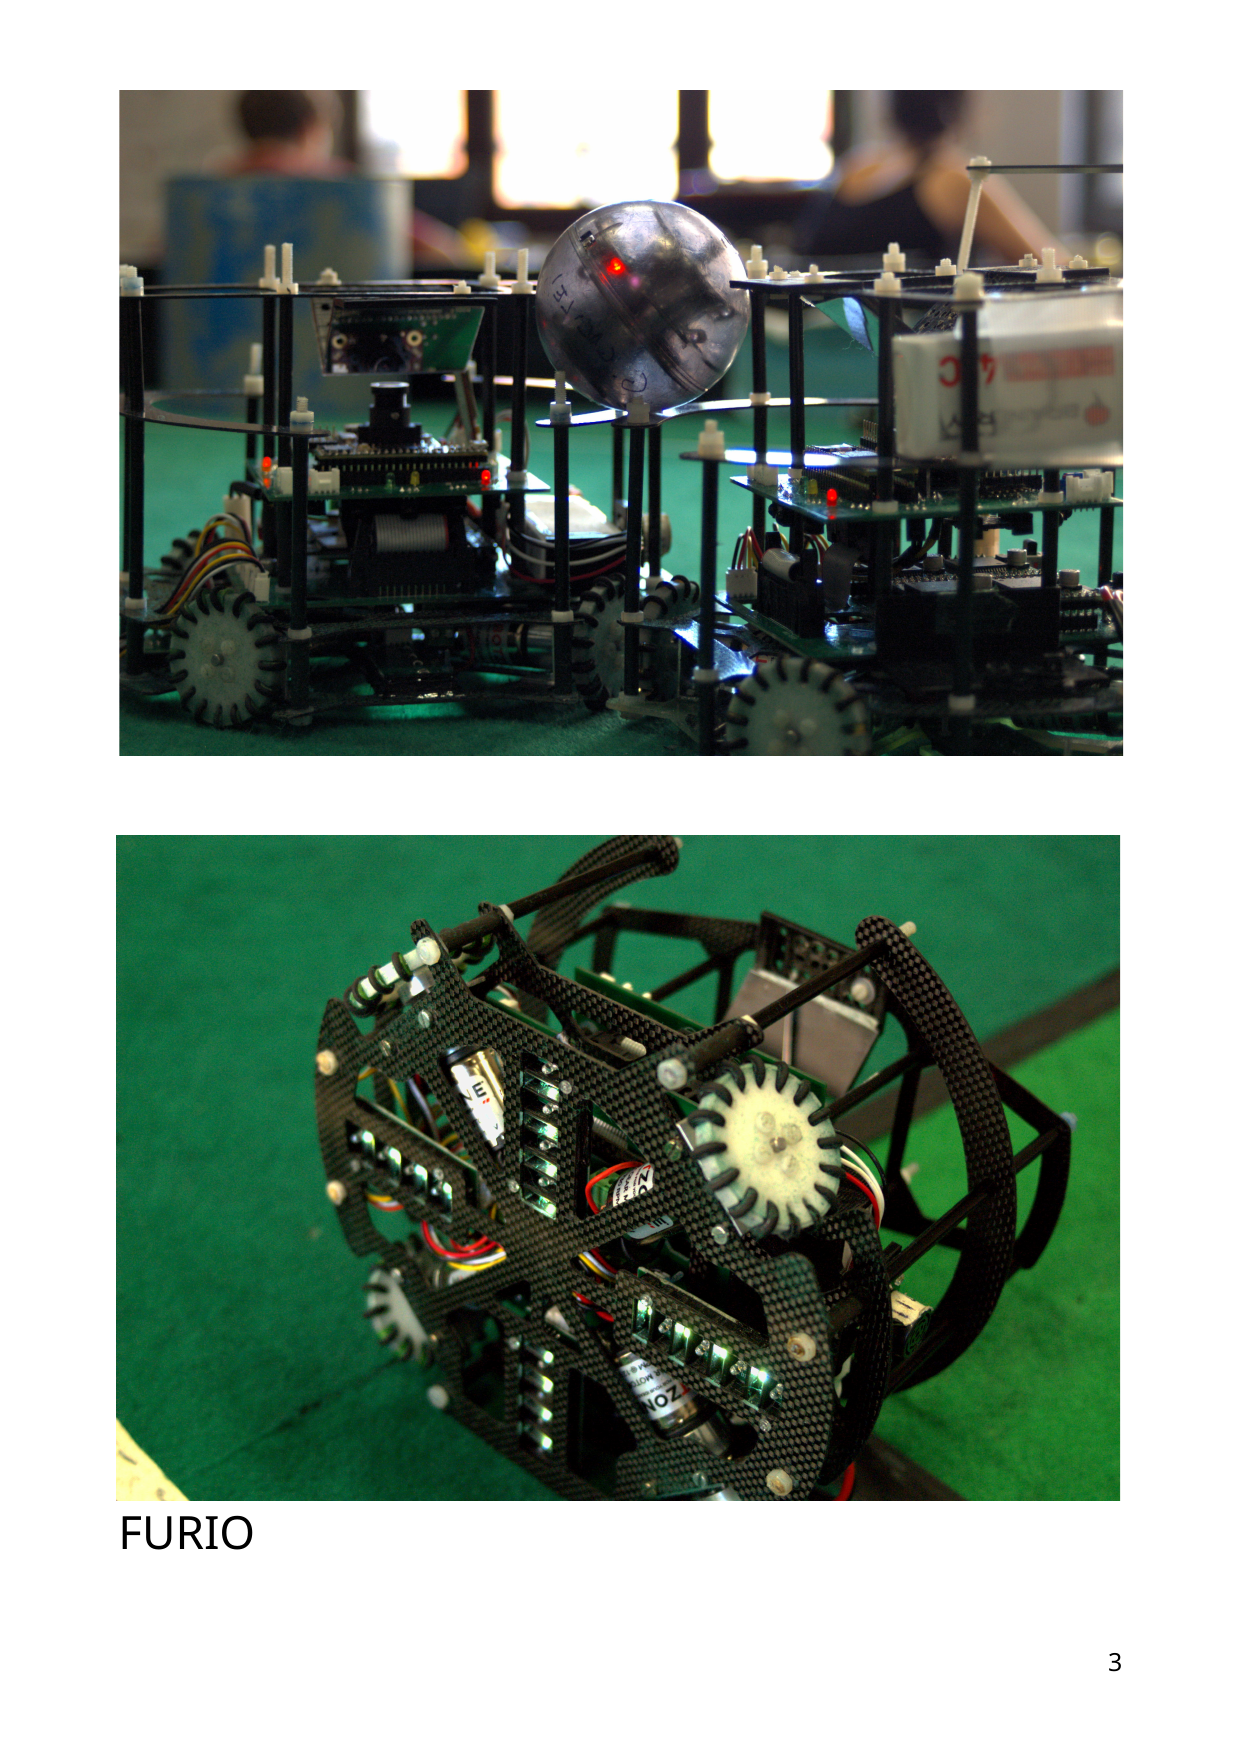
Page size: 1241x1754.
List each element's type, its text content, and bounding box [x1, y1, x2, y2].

text FURIO [118, 818, 1122, 1563]
picture [116, 835, 1121, 1501]
picture [119, 90, 1124, 756]
